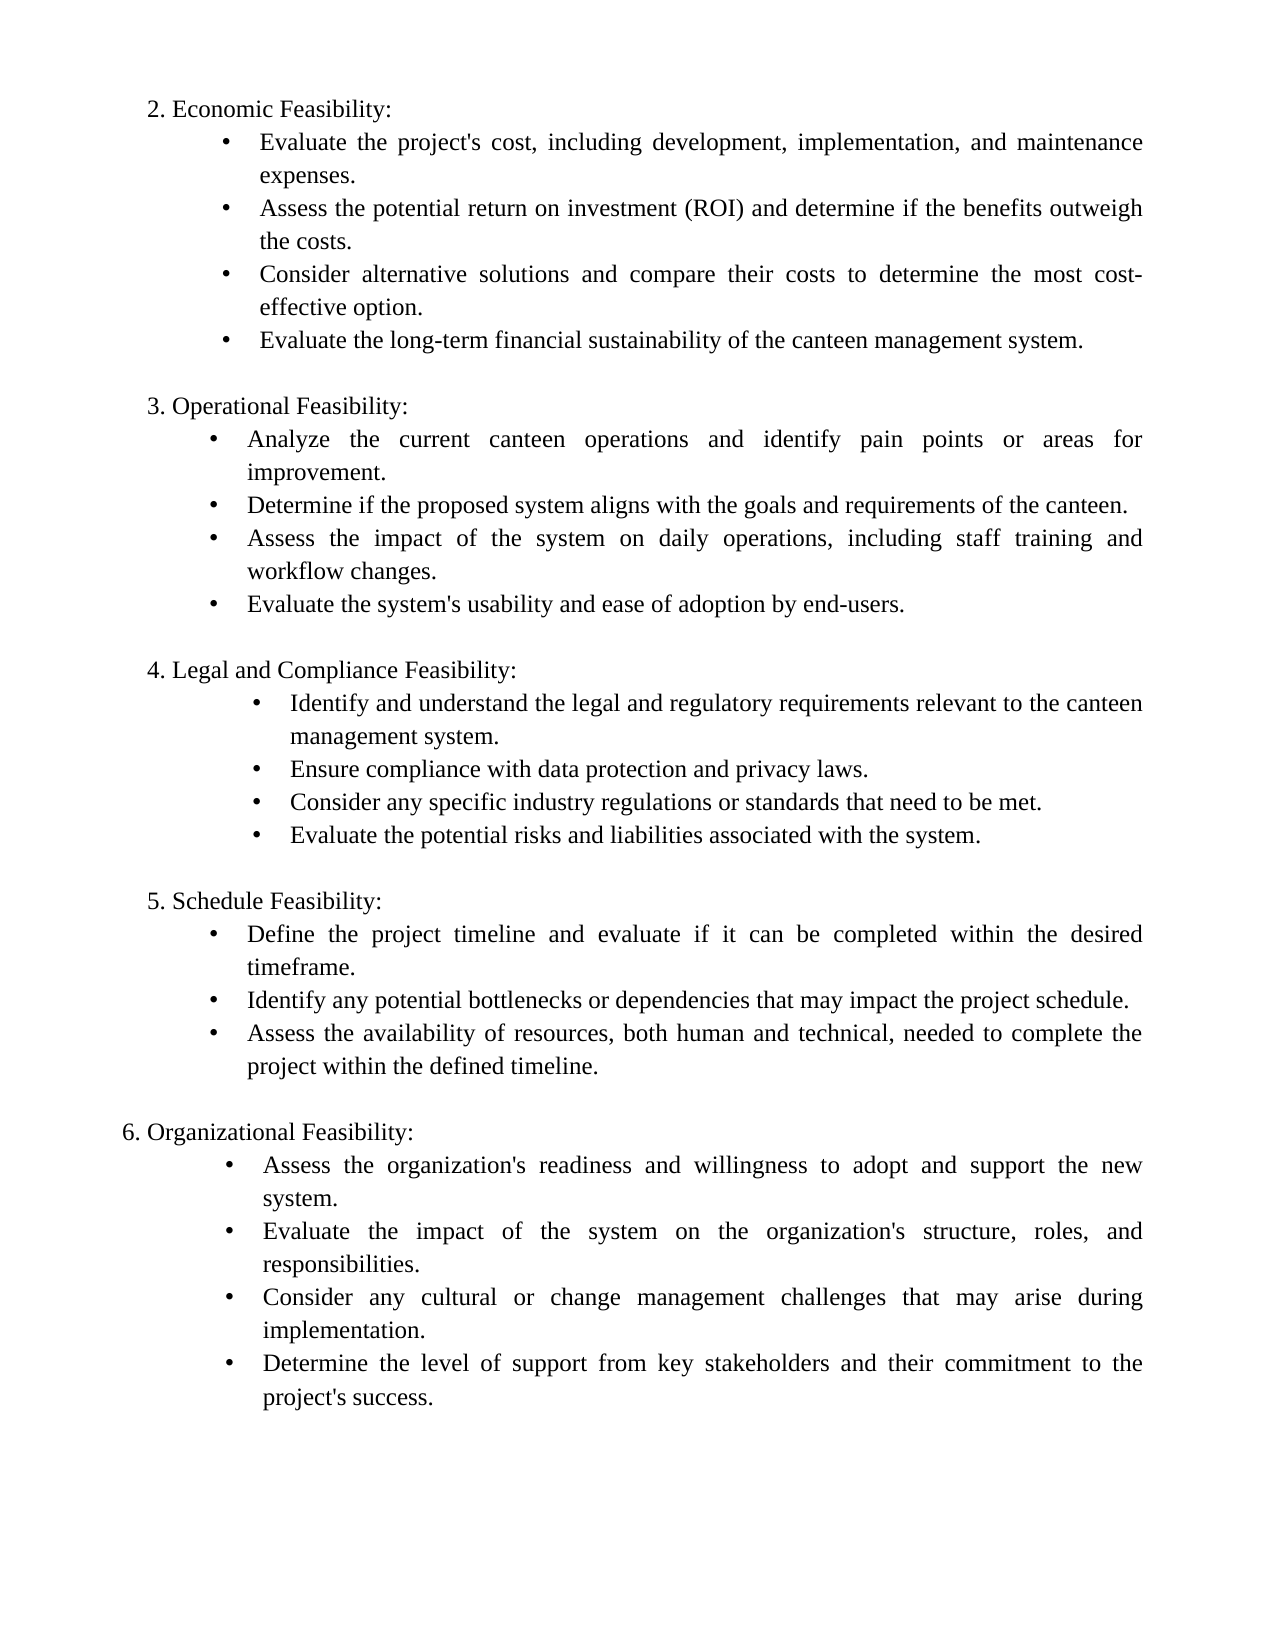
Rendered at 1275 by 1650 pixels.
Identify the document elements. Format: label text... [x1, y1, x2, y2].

text 6. Organizational Feasibility: [122, 1117, 1144, 1146]
list Evaluate the system's usability and ease of adoption by end-users. [209, 589, 1144, 618]
list Identify any potential bottlenecks or dependencies that may impact the project schedule. [209, 985, 1144, 1014]
text 4. Legal and Compliance Feasibility: [122, 655, 1144, 684]
list Consider any cultural or change management challenges that may arise during implementation. [225, 1282, 1144, 1344]
list Evaluate the long-term financial sustainability of the canteen management system. [222, 325, 1144, 354]
text 2. Economic Feasibility: [122, 94, 1144, 122]
text 5. Schedule Feasibility: [122, 886, 1144, 915]
list Define the project timeline and evaluate if it can be completed within the desired timeframe. [209, 919, 1144, 981]
list Ensure compliance with data protection and privacy laws. [252, 754, 1144, 783]
list Determine if the proposed system aligns with the goals and requirements of the canteen. [209, 490, 1144, 519]
list Assess the organization's readiness and willingness to adopt and support the new system. [225, 1150, 1144, 1212]
list Evaluate the project's cost, including development, implementation, and maintenance expenses. [222, 127, 1144, 188]
list Consider alternative solutions and compare their costs to determine the most cost-effective option. [222, 259, 1144, 321]
list Consider any specific industry regulations or standards that need to be met. [252, 787, 1144, 816]
list Assess the availability of resources, both human and technical, needed to complete the project within the defined timeline. [209, 1018, 1144, 1080]
text 3. Operational Feasibility: [122, 391, 1144, 420]
list Identify and understand the legal and regulatory requirements relevant to the canteen management system. [252, 688, 1144, 750]
list Assess the impact of the system on daily operations, including staff training and workflow changes. [209, 523, 1144, 585]
list Assess the potential return on investment (ROI) and determine if the benefits outweigh the costs. [222, 193, 1144, 254]
list Evaluate the impact of the system on the organization's structure, roles, and responsibilities. [225, 1216, 1144, 1278]
list Determine the level of support from key stakeholders and their commitment to the project's success. [225, 1348, 1144, 1410]
list Analyze the current canteen operations and identify pain points or areas for improvement. [209, 424, 1144, 486]
list Evaluate the potential risks and liabilities associated with the system. [252, 820, 1144, 849]
